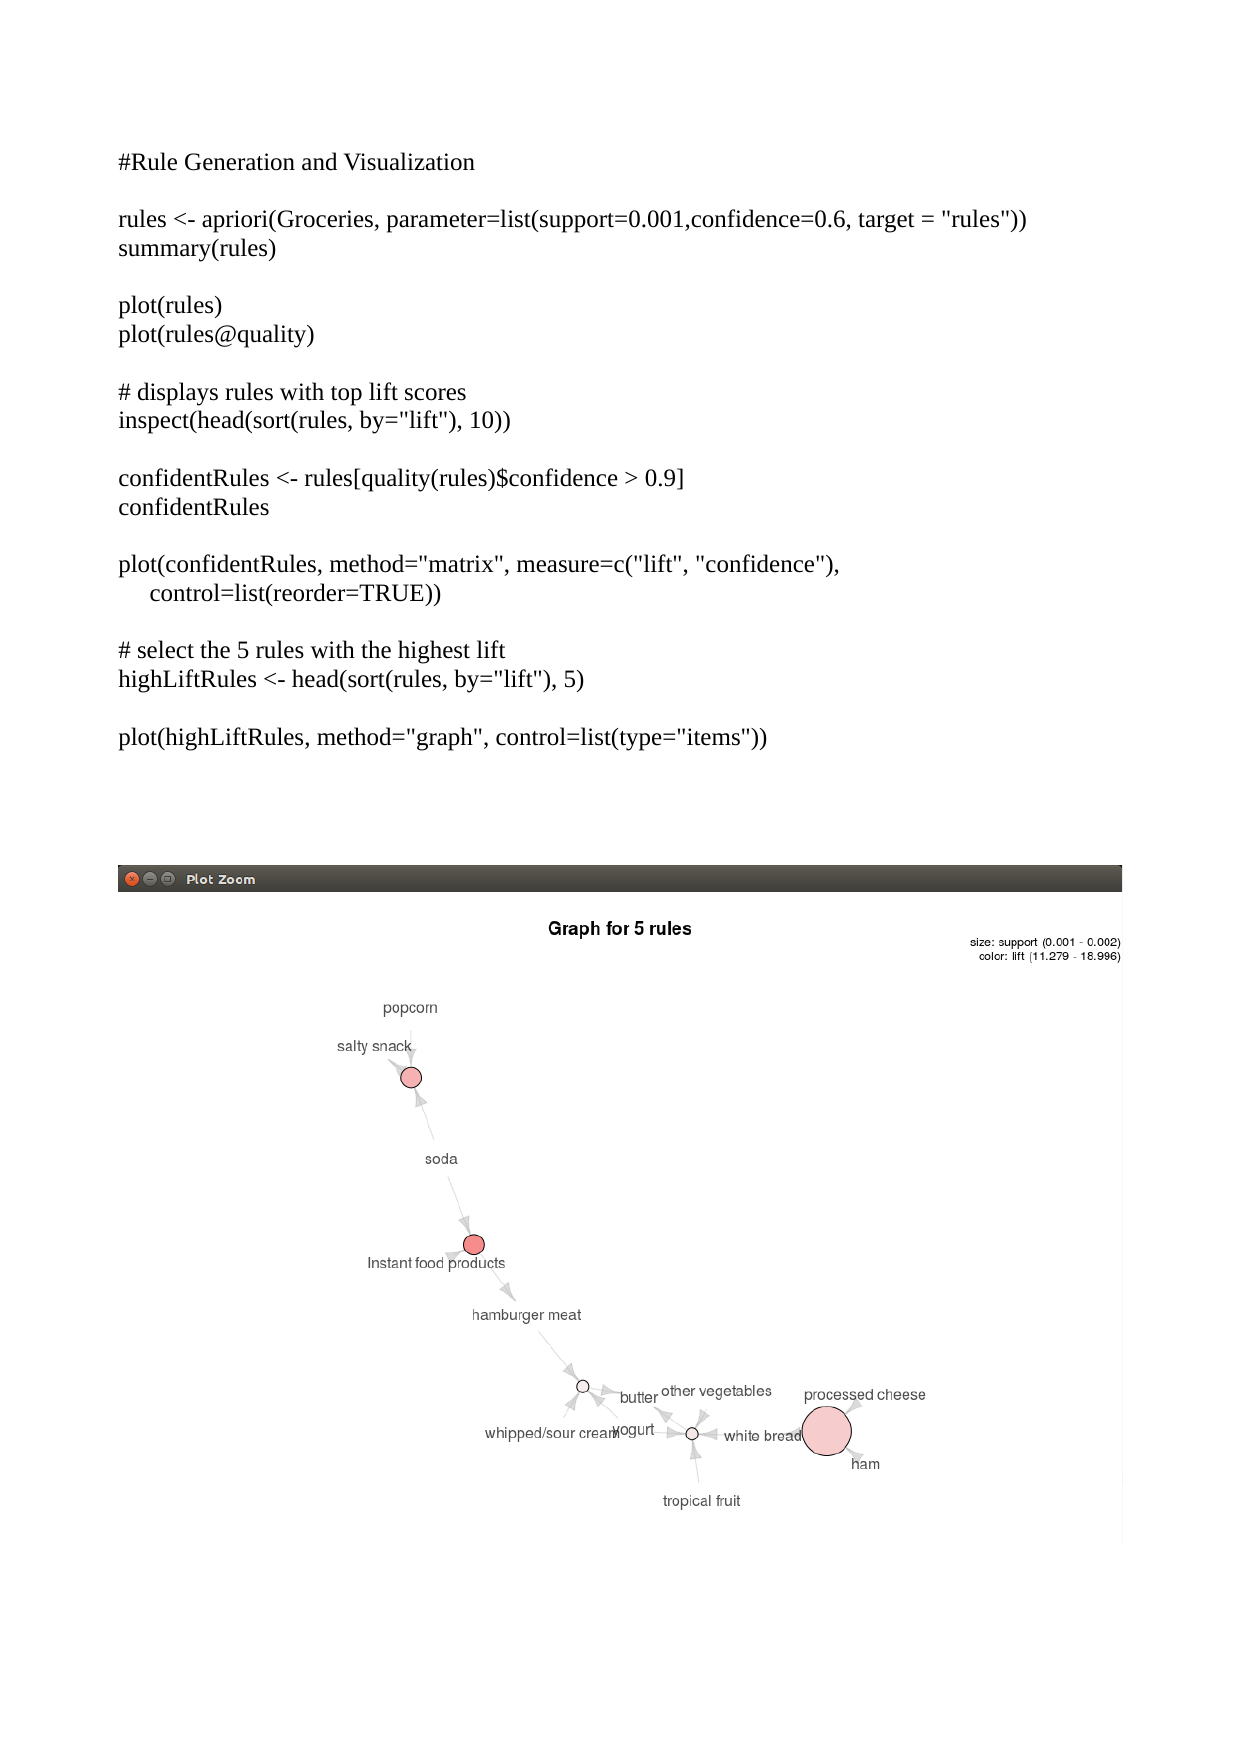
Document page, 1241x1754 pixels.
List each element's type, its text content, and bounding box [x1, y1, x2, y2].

text plot(rules) [118, 291, 1122, 319]
text plot(rules@quality) [118, 319, 1122, 348]
text #Rule Generation and Visualization [118, 147, 1122, 176]
text highLiftRules <- head(sort(rules, by="lift"), 5) [118, 664, 1122, 693]
text plot(highLiftRules, method="graph", control=list(type="items")) [118, 722, 1122, 751]
text # displays rules with top lift scores [118, 377, 1122, 406]
text inspect(head(sort(rules, by="lift"), 10)) [118, 406, 1122, 434]
picture [118, 865, 1123, 1546]
text confidentRules <- rules[quality(rules)$confidence > 0.9] [118, 463, 1122, 492]
text confidentRules [118, 492, 1122, 521]
text control=list(reorder=TRUE)) [118, 578, 1122, 607]
text summary(rules) [118, 233, 1122, 262]
text rules <- apriori(Groceries, parameter=list(support=0.001,confidence=0.6, target = "rules")) [118, 204, 1122, 233]
text # select the 5 rules with the highest lift [118, 636, 1122, 664]
text plot(confidentRules, method="matrix", measure=c("lift", "confidence"), [118, 549, 1122, 578]
